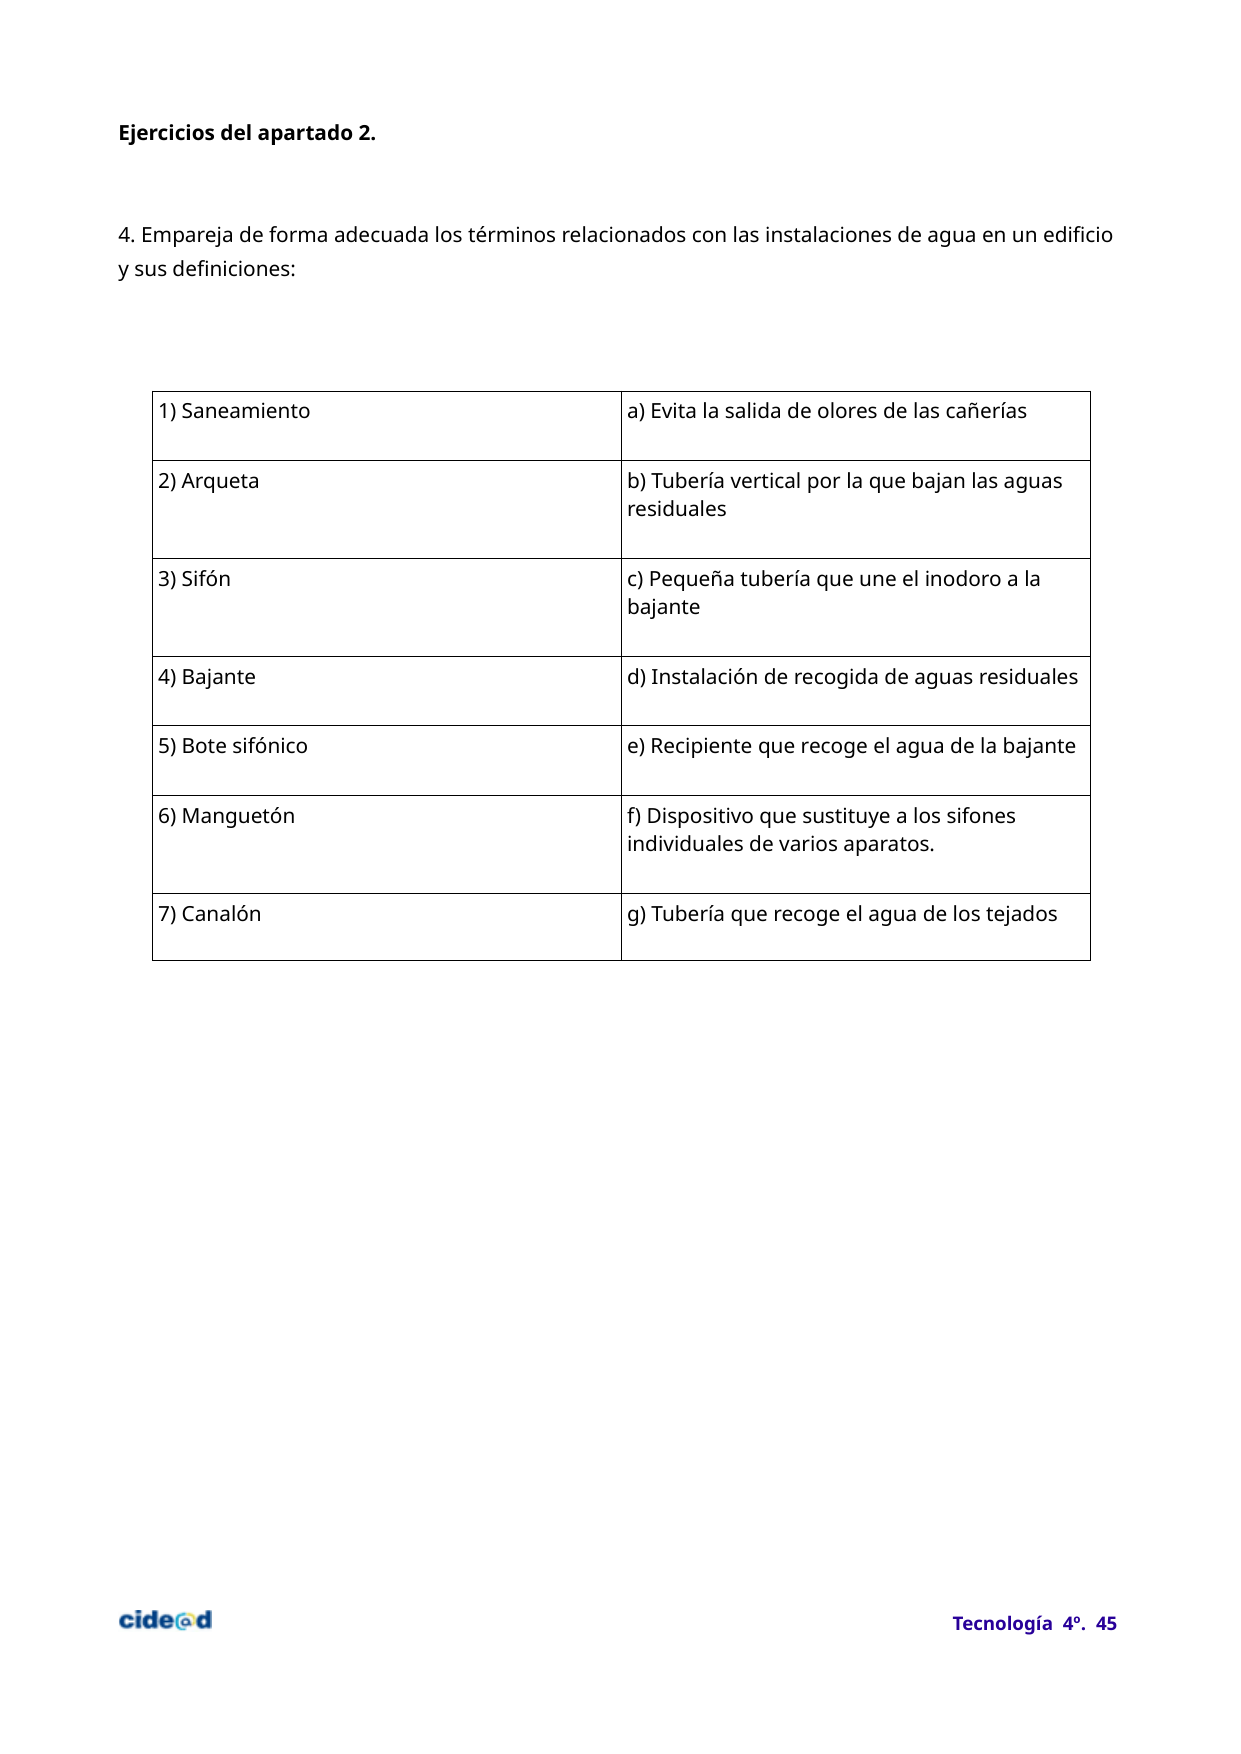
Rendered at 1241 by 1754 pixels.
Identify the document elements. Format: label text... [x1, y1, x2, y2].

table_cell f) Dispositivo que sustituye a los sifones individuales de varios aparatos. [622, 796, 1090, 893]
table_cell 5) Bote sifónico [153, 726, 621, 795]
table_cell 2) Arqueta [153, 461, 621, 558]
table_cell 4) Bajante [153, 657, 621, 725]
table_cell 7) Canalón [153, 894, 621, 960]
table_cell c) Pequeña tubería que une el inodoro a la bajante [622, 559, 1090, 656]
table_header a) Evita la salida de olores de las cañerías [622, 392, 1090, 460]
table_cell e) Recipiente que recoge el agua de la bajante [622, 726, 1090, 795]
text 4. Empareja de forma adecuada los términos relacionados con las instalaciones de agua en un edificio y sus definiciones: [118, 220, 1122, 283]
table_cell g) Tubería que recoge el agua de los tejados [622, 894, 1090, 960]
table_header 1) Saneamiento [153, 392, 621, 460]
table_cell 3) Sifón [153, 559, 621, 656]
table_cell b) Tubería vertical por la que bajan las aguas residuales [622, 461, 1090, 558]
table_cell 6) Manguetón [153, 796, 621, 893]
table_cell d) Instalación de recogida de aguas residuales [622, 657, 1090, 725]
picture [118, 1610, 212, 1632]
text Ejercicios del apartado 2. [118, 118, 1122, 147]
